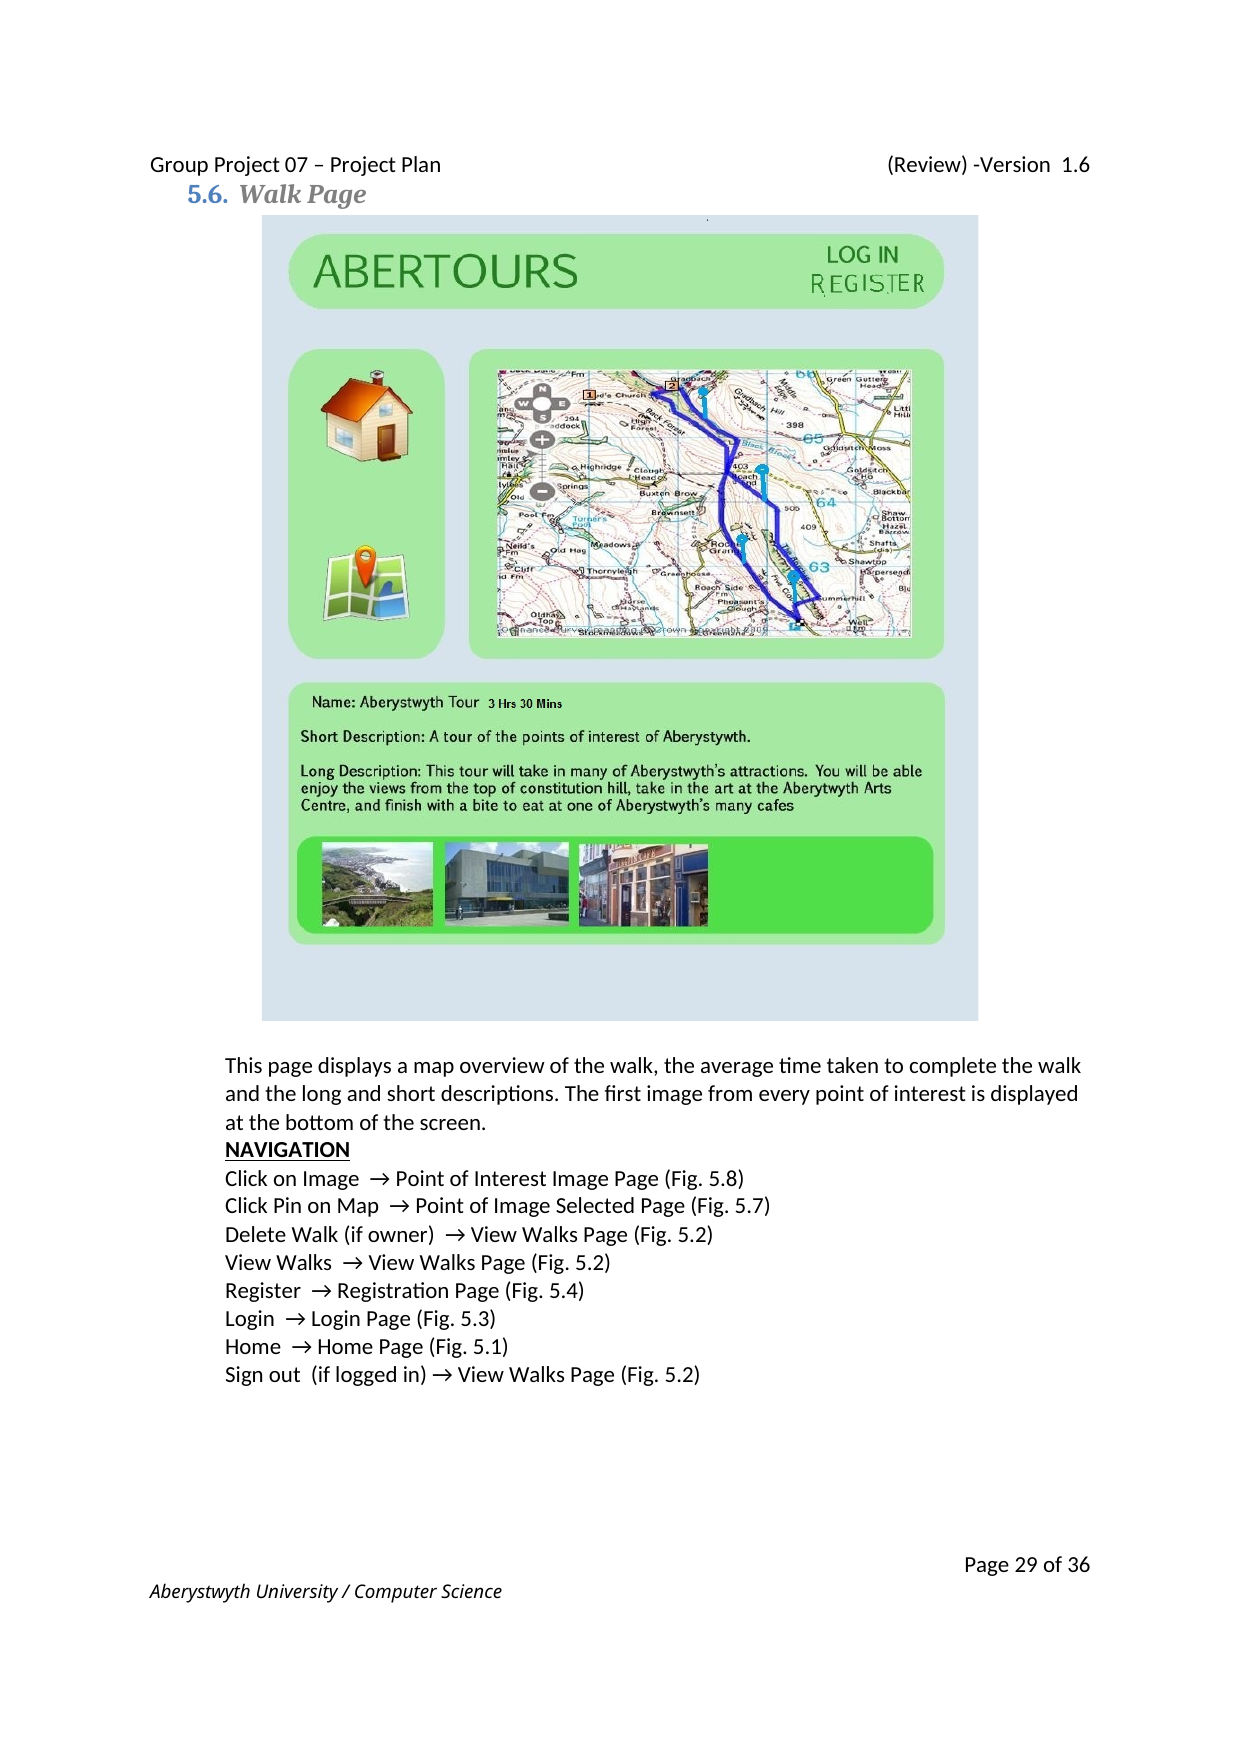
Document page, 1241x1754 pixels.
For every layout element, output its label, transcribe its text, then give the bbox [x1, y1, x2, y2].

text Click Pin on Map → Point of Image Selected Page (Fig. 5.7) [225, 1192, 1090, 1220]
text Login → Login Page (Fig. 5.3) [225, 1304, 1090, 1332]
subtitle Walk Page [187, 179, 1090, 211]
text Click on Image → Point of Interest Image Page (Fig. 5.8) [225, 1164, 1090, 1192]
text NAVIGATION [225, 1136, 1090, 1164]
text View Walks → View Walks Page (Fig. 5.2) [225, 1248, 1090, 1276]
text Sign out (if logged in) → View Walks Page (Fig. 5.2) [225, 1360, 1090, 1388]
text Home → Home Page (Fig. 5.1) [225, 1332, 1090, 1360]
text Register → Registration Page (Fig. 5.4) [225, 1276, 1090, 1304]
text This page displays a map overview of the walk, the average time taken to complete the walk and the long and short descriptions. The first image from every point of interest is displayed at the bottom of the screen. [225, 1052, 1090, 1136]
text Delete Walk (if owner) → View Walks Page (Fig. 5.2) [225, 1220, 1090, 1248]
